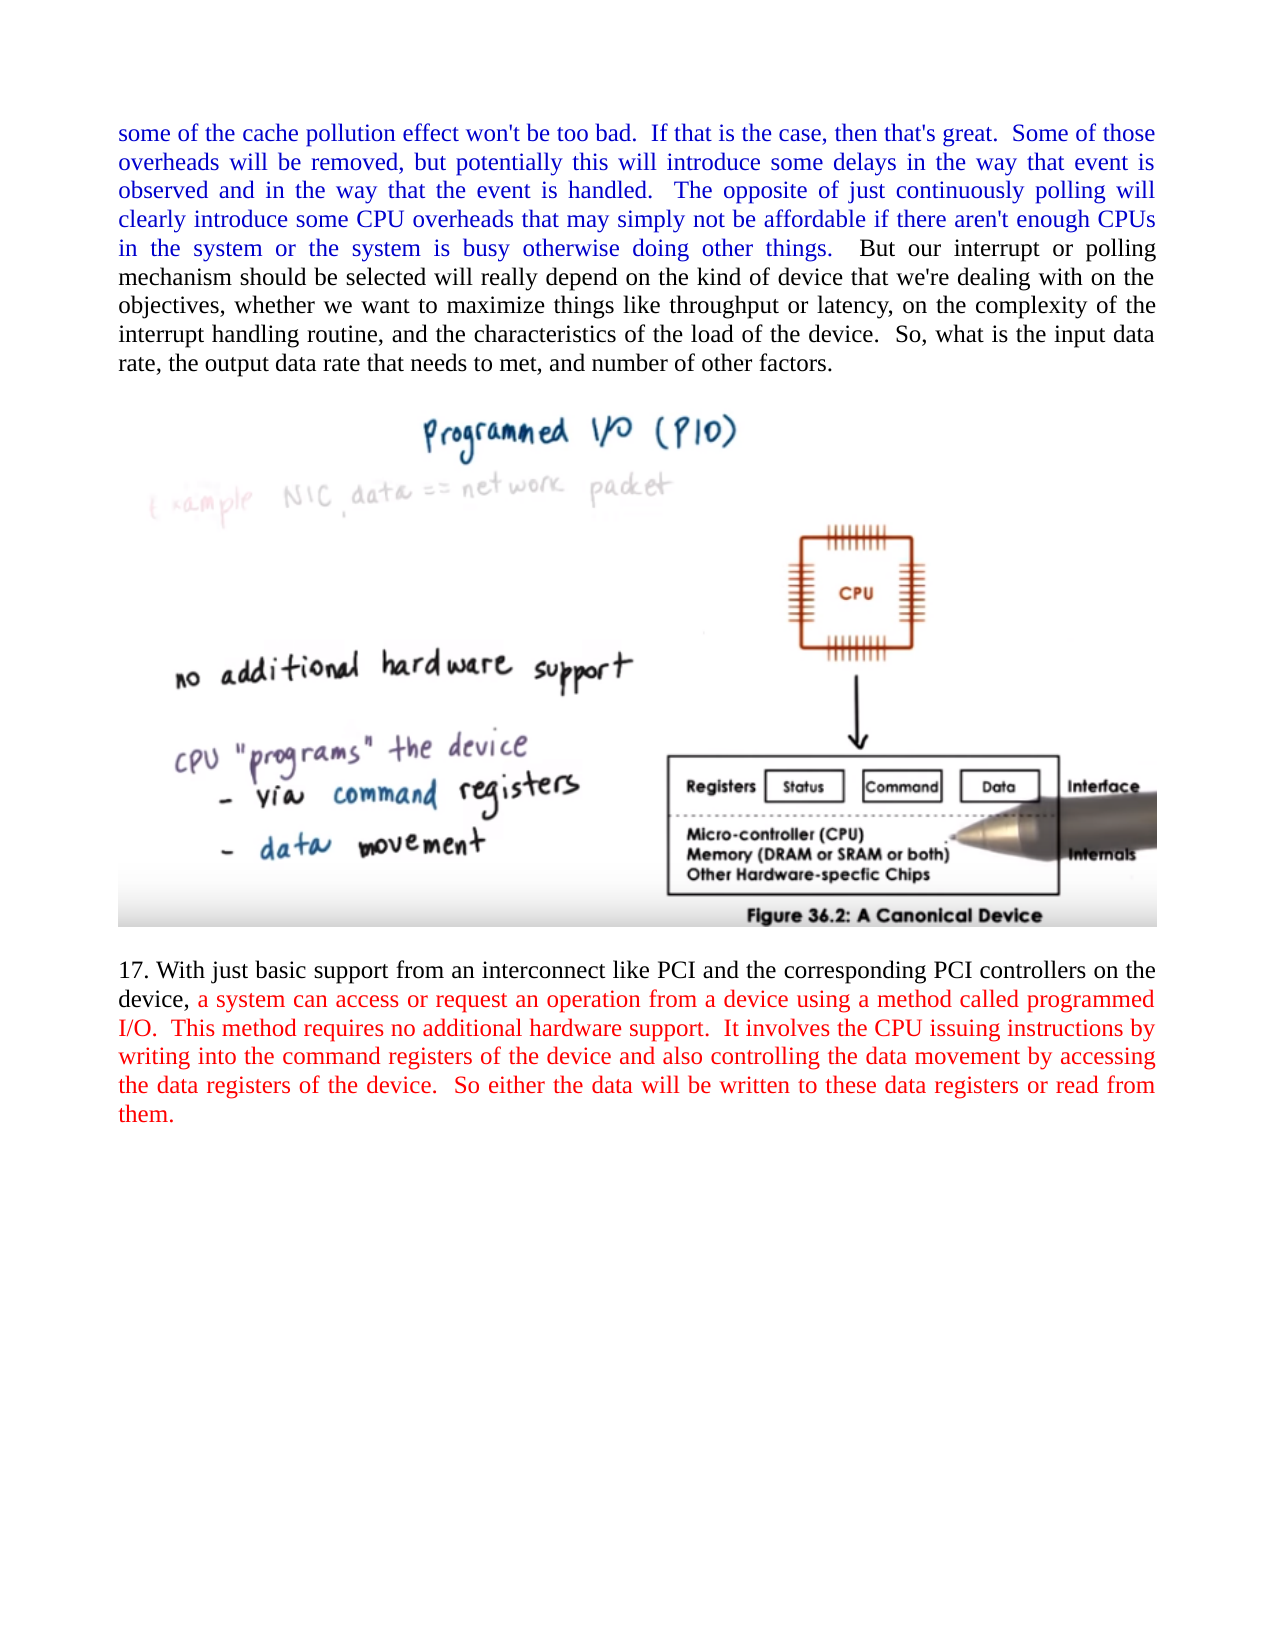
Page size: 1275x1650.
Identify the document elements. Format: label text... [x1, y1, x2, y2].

text some of the cache pollution effect won't be too bad. If that is the case, then that's great. Some of those overheads will be removed, but potentially this will introduce some delays in the way that event is observed and in the way that the event is handled. The opposite of just continuously polling will clearly introduce some CPU overheads that may simply not be affordable if there aren't enough CPUs in the system or the system is busy otherwise doing other things. But our interrupt or polling mechanism should be selected will really depend on the kind of device that we're dealing with on the objectives, whether we want to maximize things like throughput or latency, on the complexity of the interrupt handling routine, and the characteristics of the load of the device. So, what is the input data rate, the output data rate that needs to met, and number of other factors. [118, 118, 1157, 377]
picture [118, 405, 1157, 927]
text 17. With just basic support from an interconnect like PCI and the corresponding PCI controllers on the device, a system can access or request an operation from a device using a method called programmed I/O. This method requires no additional hardware support. It involves the CPU issuing instructions by writing into the command registers of the device and also controlling the data movement by accessing the data registers of the device. So either the data will be written to these data registers or read from them. [118, 955, 1157, 1128]
